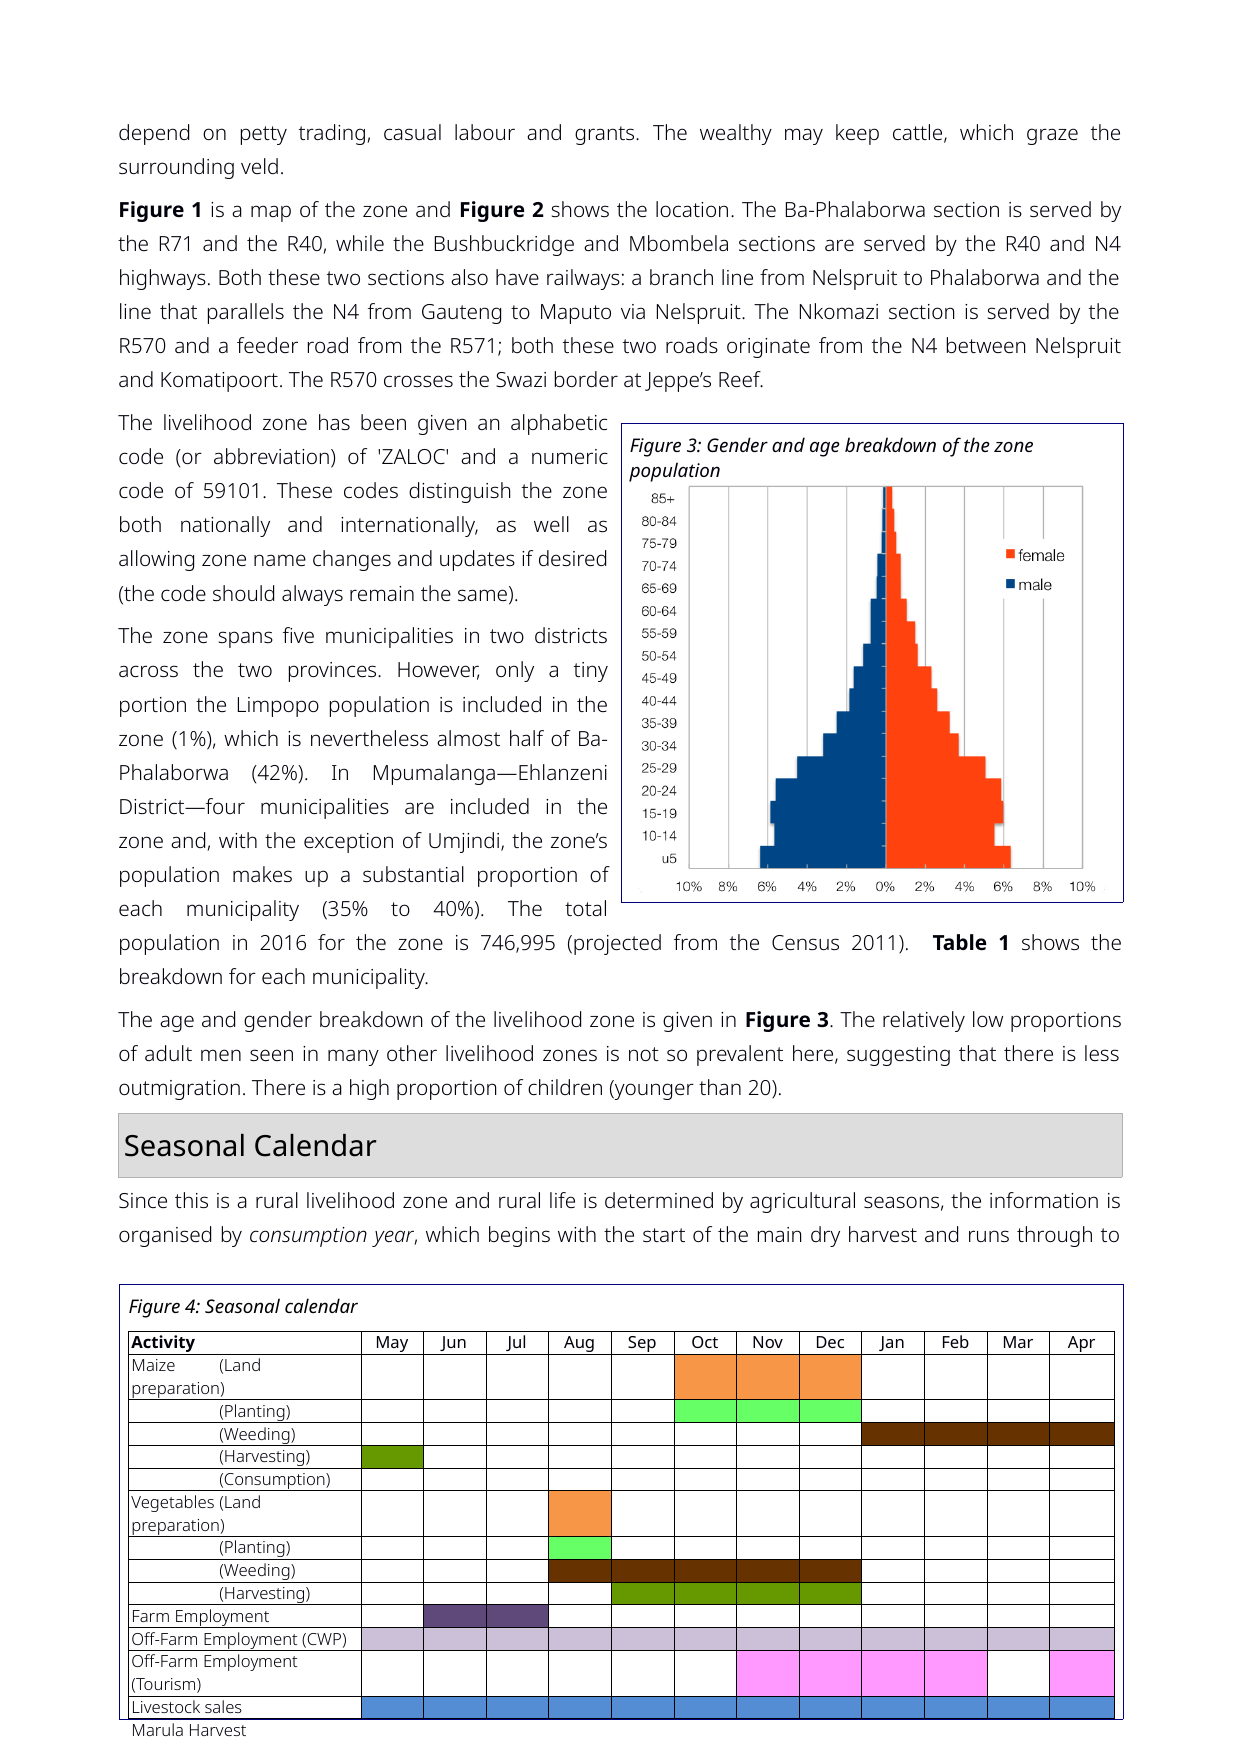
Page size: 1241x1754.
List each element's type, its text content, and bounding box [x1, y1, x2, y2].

table_cell [487, 1560, 548, 1582]
table_cell [988, 1469, 1049, 1490]
table_cell [612, 1628, 674, 1650]
table_cell Off-Farm Employment (Tourism) [129, 1651, 361, 1696]
table_cell [988, 1400, 1049, 1422]
table_header Sep [612, 1332, 674, 1354]
table_header Oct [675, 1332, 736, 1354]
table_cell [988, 1583, 1049, 1604]
table_cell [612, 1583, 674, 1604]
table_cell [675, 1560, 736, 1582]
table_header Aug [549, 1332, 611, 1354]
table_cell [862, 1537, 924, 1559]
table_cell [675, 1423, 736, 1445]
table_cell [675, 1605, 736, 1627]
table_cell [988, 1537, 1049, 1559]
table_cell [612, 1469, 674, 1490]
table_cell [1050, 1605, 1114, 1627]
picture [637, 482, 1106, 893]
table_cell [675, 1491, 736, 1536]
table_cell [862, 1469, 924, 1490]
table_cell [862, 1651, 924, 1696]
table_cell [487, 1628, 548, 1650]
table_header Apr [1050, 1332, 1114, 1354]
table_cell [549, 1651, 611, 1696]
table_cell [988, 1560, 1049, 1582]
table_cell [925, 1355, 987, 1399]
table_cell (Planting) [129, 1537, 361, 1559]
table_cell [362, 1491, 423, 1536]
table_cell (Consumption) [129, 1469, 361, 1490]
table_cell (Weeding) [129, 1423, 361, 1445]
table_cell [549, 1628, 611, 1650]
table_cell [988, 1628, 1049, 1650]
table_cell [487, 1491, 548, 1536]
table_cell [549, 1446, 611, 1468]
table_cell [549, 1400, 611, 1422]
table_cell [549, 1537, 611, 1559]
table_cell Maize (Land preparation) [129, 1355, 361, 1399]
table_cell [737, 1628, 799, 1650]
table_cell [487, 1423, 548, 1445]
table_cell [424, 1446, 486, 1468]
table_header Activity [129, 1332, 361, 1354]
table_cell [737, 1400, 799, 1422]
table_cell [988, 1491, 1049, 1536]
table_cell [362, 1605, 423, 1627]
table_cell [612, 1423, 674, 1445]
table_cell [549, 1697, 611, 1718]
table_cell [675, 1697, 736, 1718]
table_cell [362, 1469, 423, 1490]
table_cell [800, 1605, 861, 1627]
table_cell [862, 1583, 924, 1604]
table_cell [737, 1560, 799, 1582]
table_cell [1050, 1469, 1114, 1490]
table_cell [612, 1605, 674, 1627]
table_cell [988, 1651, 1049, 1696]
table_cell [925, 1651, 987, 1696]
table_cell [424, 1651, 486, 1696]
table_cell [737, 1537, 799, 1559]
table_cell [549, 1355, 611, 1399]
table_cell [424, 1400, 486, 1422]
table_header Dec [800, 1332, 861, 1354]
table_cell [424, 1423, 486, 1445]
table_cell [925, 1400, 987, 1422]
table_cell [487, 1583, 548, 1604]
table_cell [675, 1537, 736, 1559]
table_cell [549, 1605, 611, 1627]
table_cell [612, 1400, 674, 1422]
table_cell [988, 1423, 1049, 1445]
table_cell [1050, 1651, 1114, 1696]
table_cell [800, 1651, 861, 1696]
table_cell [737, 1423, 799, 1445]
table_cell [988, 1697, 1049, 1718]
table_cell [424, 1355, 486, 1399]
table_cell [612, 1446, 674, 1468]
table_cell [675, 1446, 736, 1468]
table_cell [1050, 1446, 1114, 1468]
table_cell [487, 1605, 548, 1627]
table_cell [362, 1651, 423, 1696]
table_header Mar [988, 1332, 1049, 1354]
table_cell [612, 1355, 674, 1399]
table_cell [549, 1560, 611, 1582]
table_cell [612, 1491, 674, 1536]
table_cell Livestock sales [129, 1697, 361, 1718]
table_cell [424, 1469, 486, 1490]
table_cell [424, 1697, 486, 1718]
table_cell [988, 1355, 1049, 1399]
table_cell [737, 1469, 799, 1490]
table_cell [925, 1537, 987, 1559]
table_cell [925, 1583, 987, 1604]
table_cell [737, 1697, 799, 1718]
table_cell [800, 1423, 861, 1445]
table_cell [988, 1446, 1049, 1468]
table_header Seasonal Calendar [119, 1114, 1122, 1177]
table_cell [1050, 1628, 1114, 1650]
table_cell [362, 1560, 423, 1582]
table_cell [925, 1446, 987, 1468]
table_cell [862, 1446, 924, 1468]
table_cell [1050, 1583, 1114, 1604]
table_cell [362, 1446, 423, 1468]
table_cell [800, 1446, 861, 1468]
table_cell [549, 1583, 611, 1604]
table_cell [800, 1400, 861, 1422]
table_header Nov [737, 1332, 799, 1354]
table_cell [925, 1491, 987, 1536]
table_cell [737, 1491, 799, 1536]
table_cell [988, 1605, 1049, 1627]
table_cell [424, 1560, 486, 1582]
table_cell [800, 1537, 861, 1559]
table_cell [612, 1537, 674, 1559]
table_cell [675, 1651, 736, 1696]
text The zone spans five municipalities in two districts across the two provinces. However, only a tiny portion the Limpopo population is included in the zone (1%), which is nevertheless almost half of Ba-Phalaborwa (42%). In Mpumalanga—Ehlanzeni District—four municipalities are included in the zone and, with the exception of Umjindi, the zone’s population makes up a substantial proportion of each municipality (35% to 40%). The total population in 2016 for the zone is 746,995 (projected from the Census 2011). Table 1 shows the breakdown for each municipality. [118, 622, 1122, 991]
table_cell [549, 1423, 611, 1445]
table_cell [737, 1651, 799, 1696]
table_cell [612, 1697, 674, 1718]
table_cell [362, 1423, 423, 1445]
table_cell [424, 1583, 486, 1604]
table_cell [1050, 1355, 1114, 1399]
table_cell [549, 1491, 611, 1536]
table_header Jan [862, 1332, 924, 1354]
text Figure 4: Seasonal calendar [128, 1293, 1114, 1318]
table_cell [424, 1537, 486, 1559]
table_cell [925, 1423, 987, 1445]
table_cell [487, 1697, 548, 1718]
table_cell [800, 1560, 861, 1582]
text The age and gender breakdown of the livelihood zone is given in Figure 3. The relatively low proportions of adult men seen in many other livelihood zones is not so prevalent here, suggesting that there is less outmigration. There is a high proportion of children (younger than 20). [118, 1005, 1122, 1102]
table_cell [549, 1469, 611, 1490]
table_cell [362, 1697, 423, 1718]
table_cell [612, 1560, 674, 1582]
table_cell [424, 1605, 486, 1627]
table_header Jun [424, 1332, 486, 1354]
table_cell (Harvesting) [129, 1446, 361, 1468]
table_cell [675, 1628, 736, 1650]
table_cell [800, 1355, 861, 1399]
table_cell [862, 1697, 924, 1718]
table_cell [862, 1491, 924, 1536]
table_cell [1050, 1537, 1114, 1559]
table_cell [862, 1400, 924, 1422]
table_cell [925, 1560, 987, 1582]
table_cell [1050, 1560, 1114, 1582]
table_header Jul [487, 1332, 548, 1354]
table_cell [487, 1446, 548, 1468]
table_cell [612, 1651, 674, 1696]
table_cell [1050, 1491, 1114, 1536]
table_cell [925, 1469, 987, 1490]
table_cell [362, 1400, 423, 1422]
table_cell [487, 1400, 548, 1422]
text Figure 3: Gender and age breakdown of the zone population [629, 432, 1114, 483]
table_cell [800, 1469, 861, 1490]
table_cell [362, 1583, 423, 1604]
text Figure 1 is a map of the zone and Figure 2 shows the location. The Ba-Phalaborwa section is served by the R71 and the R40, while the Bushbuckridge and Mbombela sections are served by the R40 and N4 highways. Both these two sections also have railways: a branch line from Nelspruit to Phalaborwa and the line that parallels the N4 from Gauteng to Maputo via Nelspruit. The Nkomazi section is served by the R570 and a feeder road from the R571; both these two roads originate from the N4 between Nelspruit and Komatipoort. The R570 crosses the Swazi border at Jeppe’s Reef. [118, 195, 1122, 394]
table_cell [424, 1491, 486, 1536]
table_cell [675, 1583, 736, 1604]
table_cell [800, 1491, 861, 1536]
table_cell [675, 1355, 736, 1399]
table_cell (Weeding) [129, 1560, 361, 1582]
table_cell [675, 1400, 736, 1422]
table_cell [800, 1628, 861, 1650]
table_cell [737, 1355, 799, 1399]
table_cell [925, 1697, 987, 1718]
table_cell [487, 1651, 548, 1696]
table_cell [925, 1628, 987, 1650]
table_cell [362, 1537, 423, 1559]
text The livelihood zone has been given an alphabetic code (or abbreviation) of 'ZALOC' and a numeric code of 59101. These codes distinguish the zone both nationally and internationally, as well as allowing zone name changes and updates if desired (the code should always remain the same). [118, 408, 1122, 607]
table_cell [862, 1605, 924, 1627]
text depend on petty trading, casual labour and grants. The wealthy may keep cattle, which graze the surrounding veld. [118, 118, 1122, 181]
text Since this is a rural livelihood zone and rural life is determined by agricultural seasons, the information is organised by consumption year, which begins with the start of the main dry harvest and runs through to [118, 1186, 1122, 1249]
table_cell [362, 1355, 423, 1399]
table_cell (Harvesting) [129, 1583, 361, 1604]
table_cell (Planting) [129, 1400, 361, 1422]
table_cell [487, 1355, 548, 1399]
table_cell [800, 1697, 861, 1718]
table_cell Off-Farm Employment (CWP) [129, 1628, 361, 1650]
table_header May [362, 1332, 423, 1354]
table_cell [1050, 1423, 1114, 1445]
table_cell [362, 1628, 423, 1650]
table_cell [675, 1469, 736, 1490]
table_cell [862, 1355, 924, 1399]
table_cell [737, 1446, 799, 1468]
table_cell [1050, 1697, 1114, 1718]
table_cell Vegetables (Land preparation) [129, 1491, 361, 1536]
table_cell [862, 1560, 924, 1582]
table_cell [1050, 1400, 1114, 1422]
table_cell [862, 1628, 924, 1650]
table_cell [800, 1583, 861, 1604]
table_cell Farm Employment [129, 1605, 361, 1627]
table_cell [925, 1605, 987, 1627]
table_cell [737, 1583, 799, 1604]
table_cell [424, 1628, 486, 1650]
table_header Feb [925, 1332, 987, 1354]
table_cell [737, 1605, 799, 1627]
table_cell [487, 1469, 548, 1490]
table_cell [487, 1537, 548, 1559]
